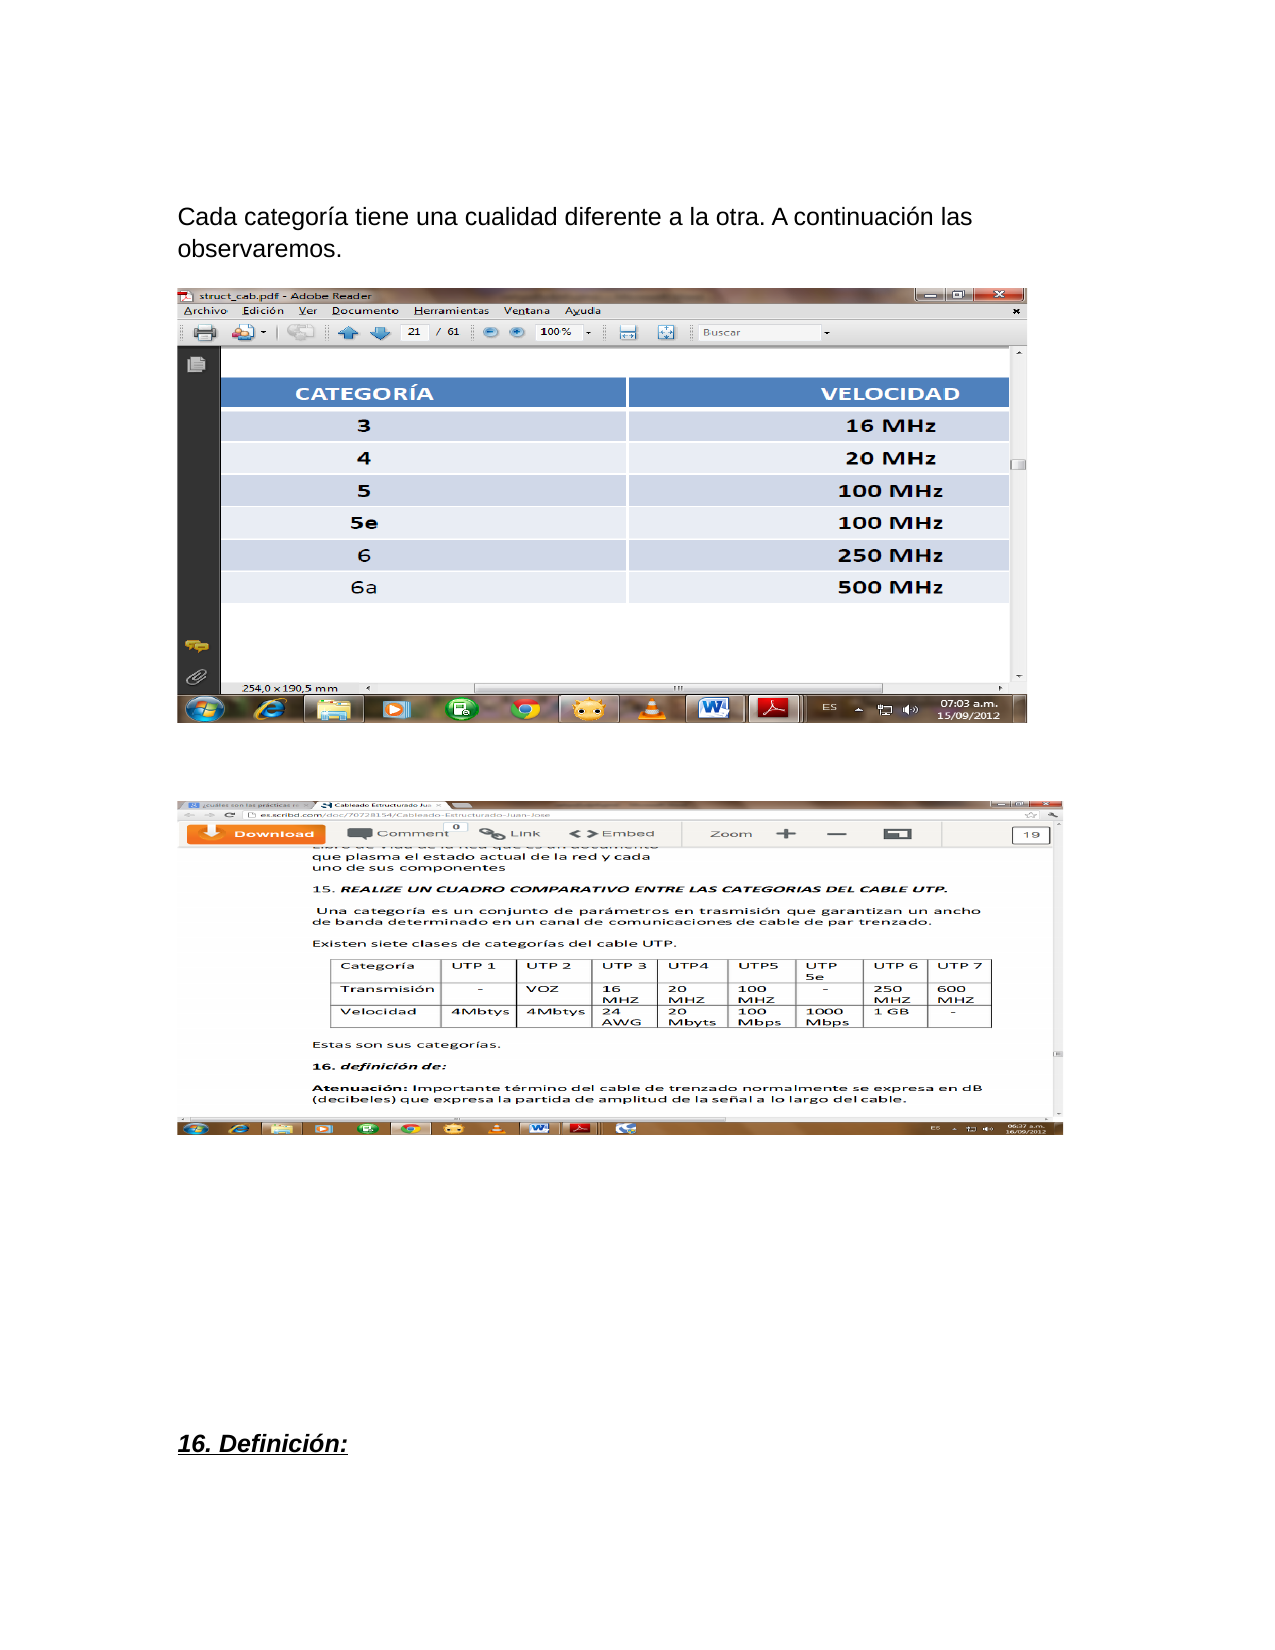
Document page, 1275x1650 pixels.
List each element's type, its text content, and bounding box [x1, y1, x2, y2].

text 16. Definición: [177, 1429, 1098, 1490]
picture [177, 288, 1028, 723]
text Cada categoría tiene una cualidad diferente a la otra. A continuación las observaremos. [177, 201, 1098, 263]
picture [177, 801, 1064, 1135]
